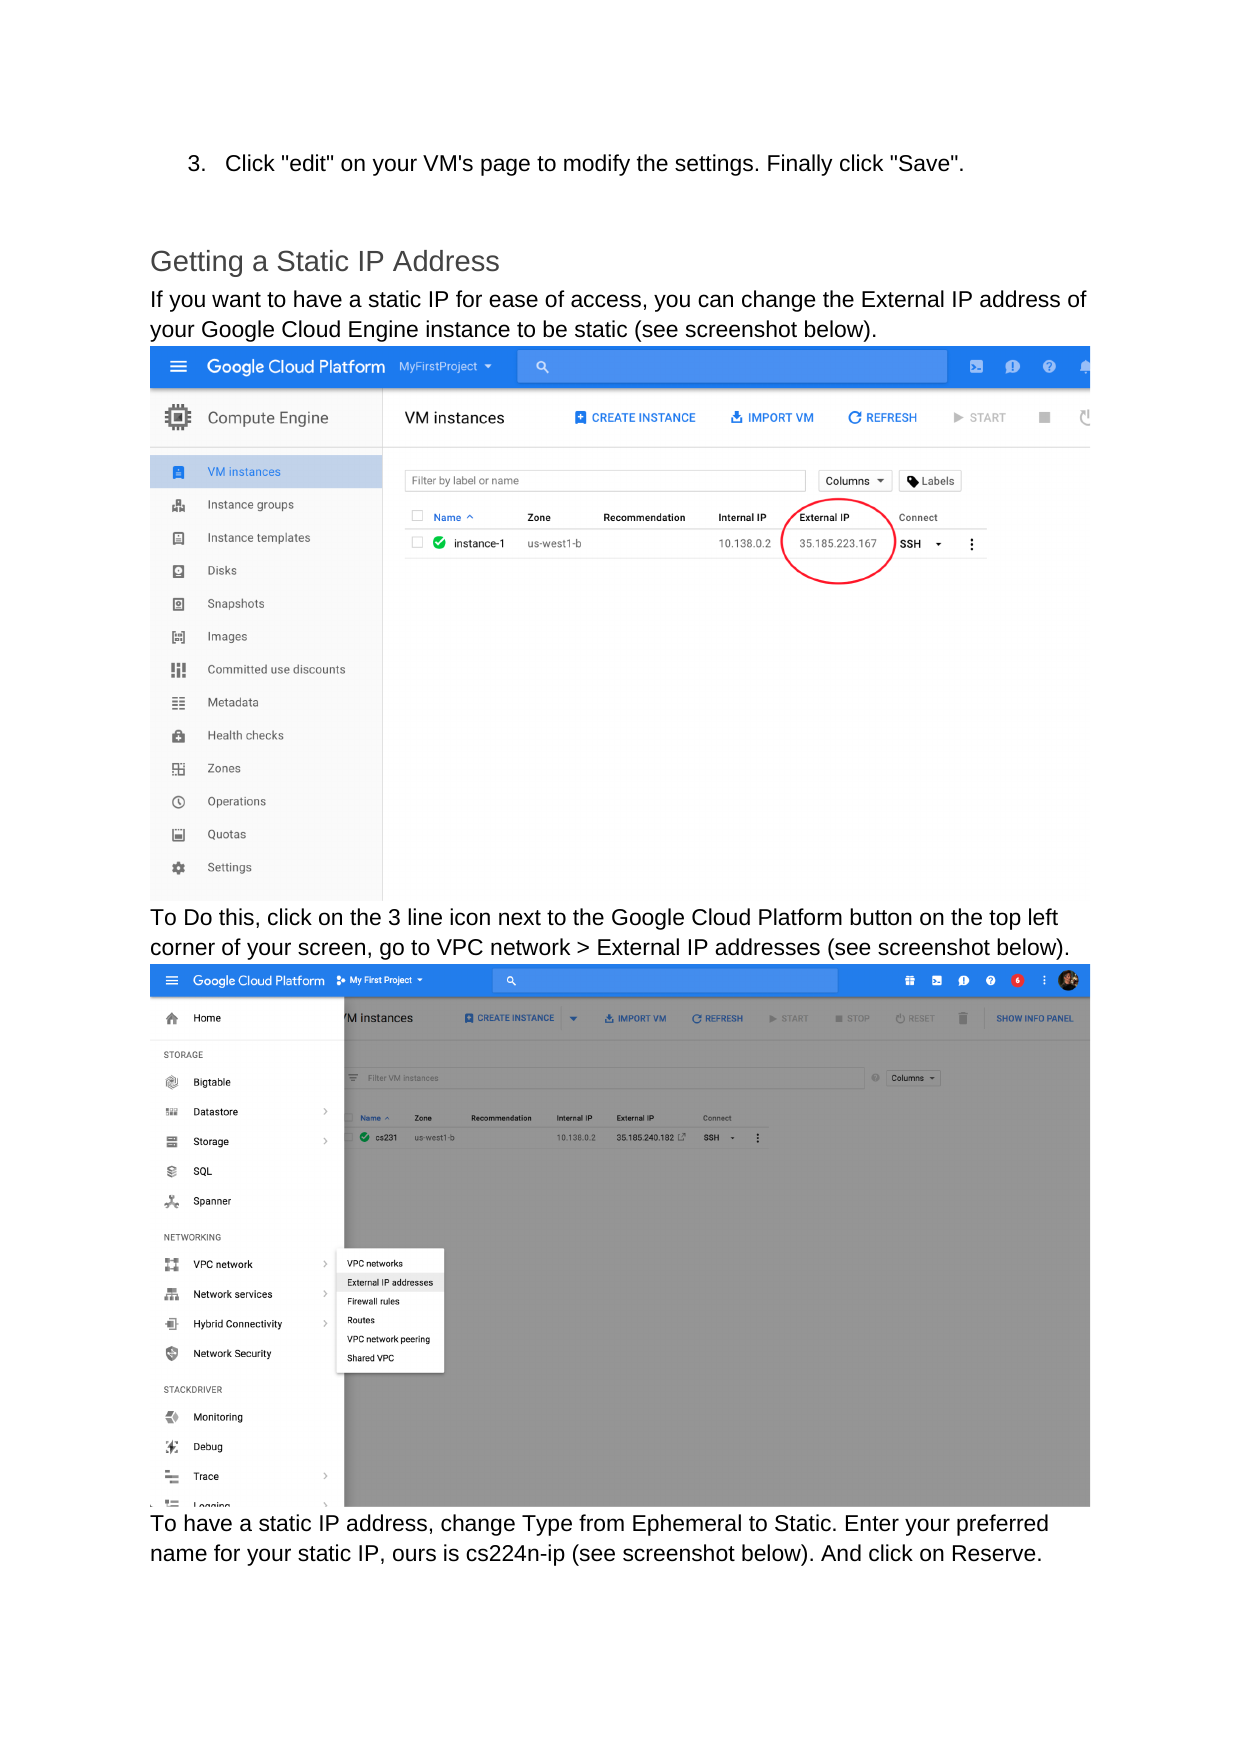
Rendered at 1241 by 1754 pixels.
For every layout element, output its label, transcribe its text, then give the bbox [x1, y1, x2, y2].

text If you want to have a static IP for ease of access, you can change the External IP address of your Google Cloud Engine instance to be static (see screenshot below). [150, 286, 1090, 346]
picture [150, 346, 1091, 901]
text To Do this, click on the 3 line icon next to the Google Cloud Platform button on the top left corner of your screen, go to VPC network > External IP addresses (see screenshot below). [150, 904, 1090, 964]
picture [150, 964, 1091, 1507]
list Click "edit" on your VM's page to modify the settings. Finally click "Save". [187, 150, 1090, 176]
subtitle Getting a Static IP Address [150, 244, 1090, 277]
text To have a static IP address, change Type from Ephemeral to Static. Enter your preferred name for your static IP, ours is cs224n-ip (see screenshot below). And click on Reserve. [150, 1510, 1090, 1567]
